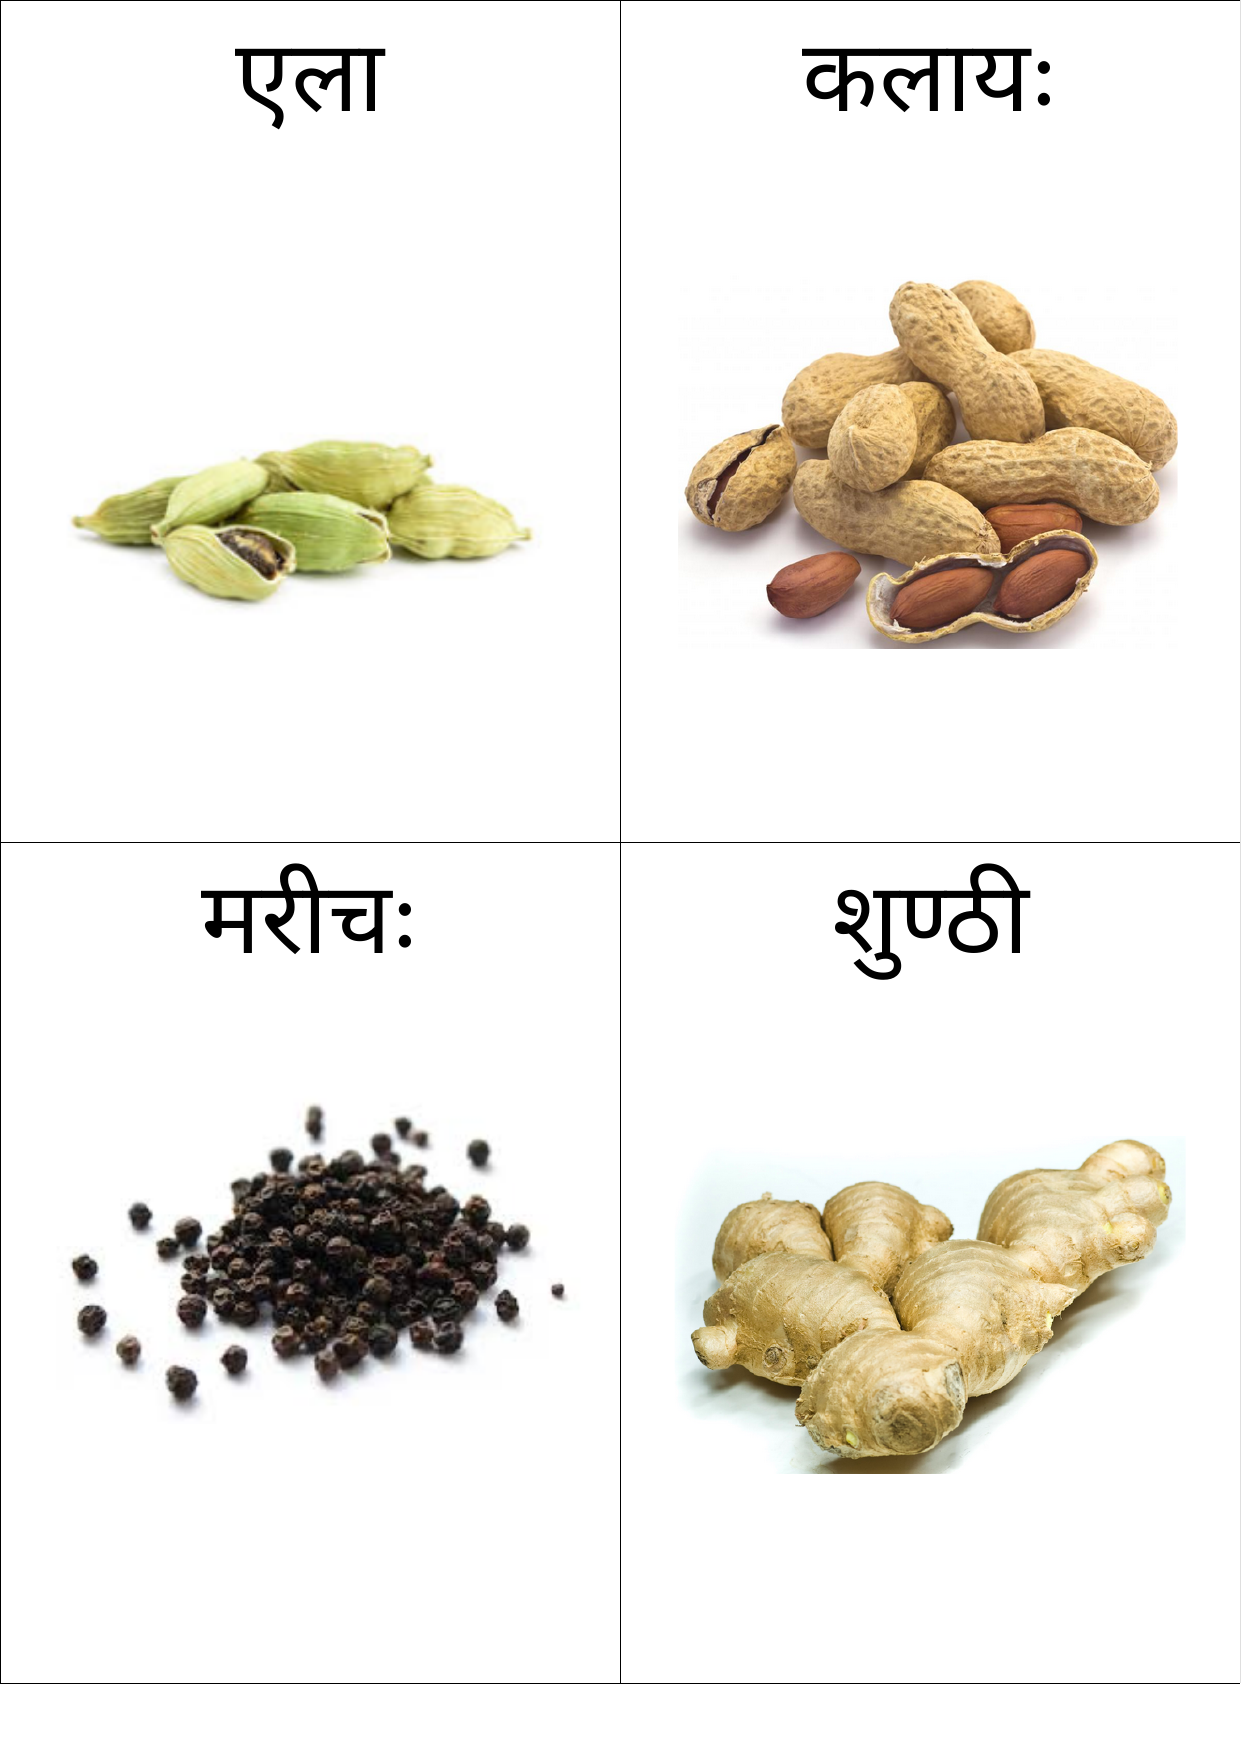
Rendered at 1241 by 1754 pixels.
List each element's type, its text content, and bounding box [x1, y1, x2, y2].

table_cell मरीचः [1, 843, 620, 1683]
table_cell एला [1, 1, 620, 842]
picture [51, 349, 572, 676]
picture [46, 1096, 584, 1424]
table_cell शुण्ठी [621, 843, 1240, 1683]
picture [678, 273, 1178, 649]
table_cell कलायः [621, 1, 1240, 842]
picture [674, 1136, 1186, 1474]
